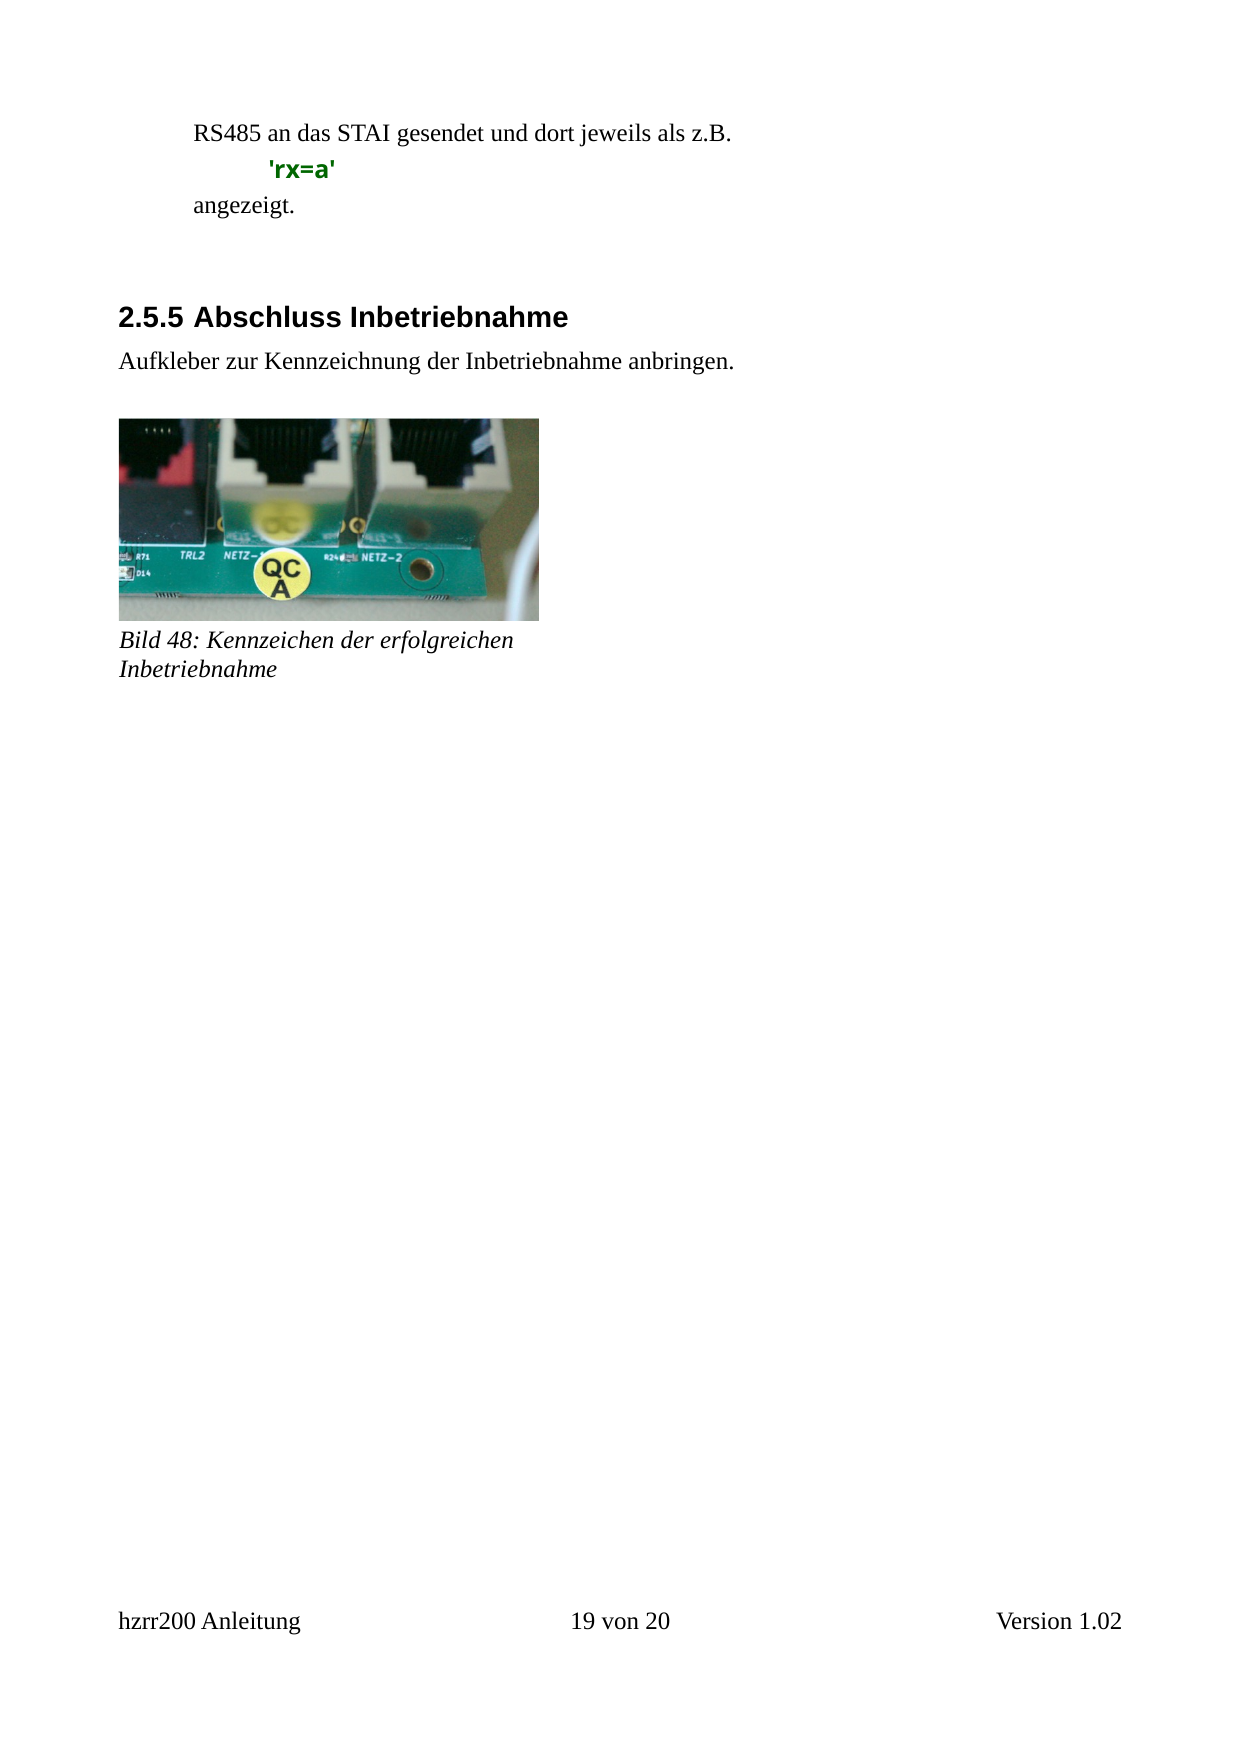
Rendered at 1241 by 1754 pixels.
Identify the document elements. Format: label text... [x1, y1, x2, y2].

text Bild 48: Kennzeichen der erfolgreichen Inbetriebnahme [119, 621, 539, 683]
picture [118, 418, 539, 621]
text Aufkleber zur Kennzeichnung der Inbetriebnahme anbringen. [118, 346, 1122, 375]
text [119, 406, 539, 418]
list RS485 an das STAI gesendet und dort jeweils als z.B. 'rx=a' angezeigt. [156, 118, 1122, 219]
subtitle Abschluss Inbetriebnahme [118, 300, 1122, 334]
